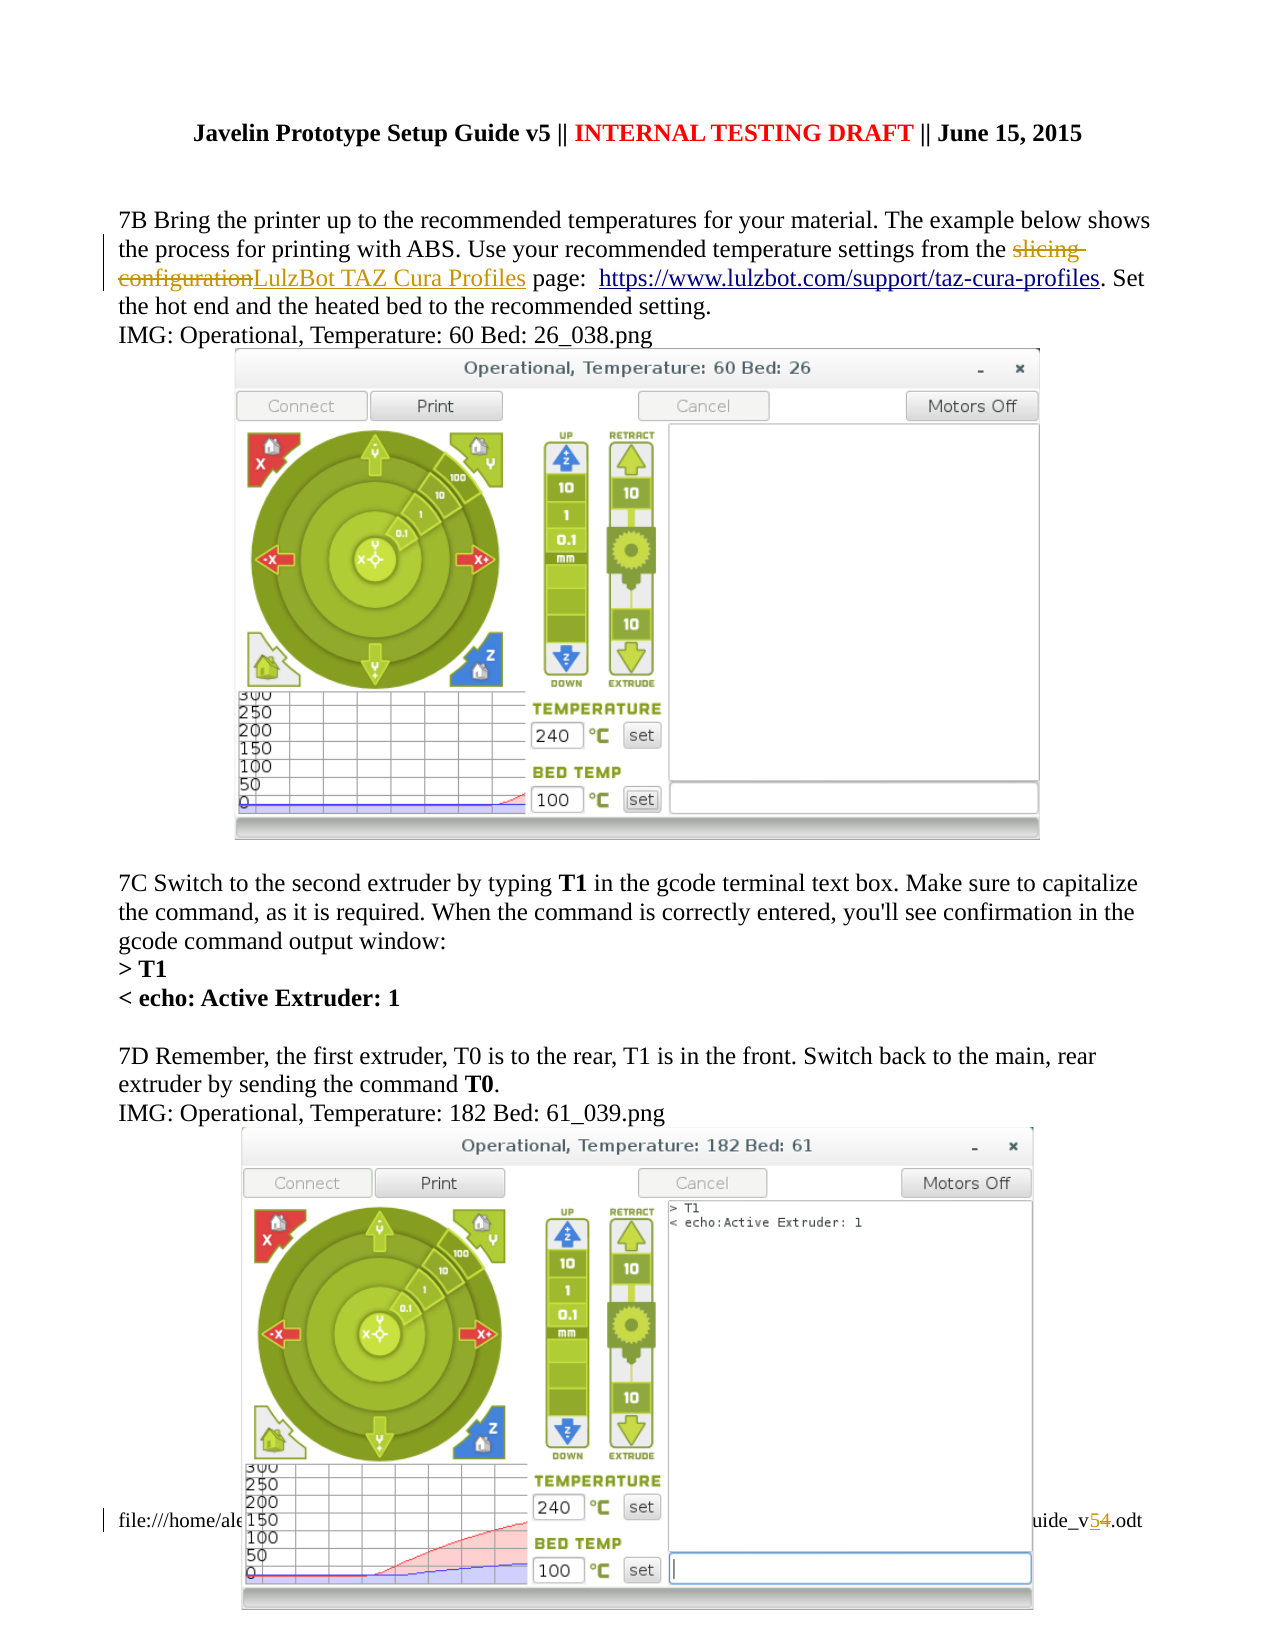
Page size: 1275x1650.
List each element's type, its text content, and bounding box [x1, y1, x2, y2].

picture [241, 1127, 1034, 1610]
text 7C Switch to the second extruder by typing T1 in the gcode terminal text box. Make sure to capitalize the command, as it is required. When the command is correctly entered, you'll see confirmation in the gcode command output window: [118, 868, 1157, 954]
text IMG: Operational, Temperature: 182 Bed: 61_039.png [118, 1098, 1157, 1127]
text 7D Remember, the first extruder, T0 is to the rear, T1 is in the front. Switch back to the main, rear extruder by sending the command T0. [118, 1041, 1157, 1098]
text < echo: Active Extruder: 1 [118, 983, 1157, 1012]
text IMG: Operational, Temperature: 60 Bed: 26_038.png [118, 320, 1157, 349]
text 7B Bring the printer up to the recommended temperatures for your material. The example below shows the process for printing with ABS. Use your recommended temperature settings from the LulzBot TAZ Cura Profiles page: https://www.lulzbot.com/support/taz-cura-profiles. Set the hot end and the heated bed to the recommended setting. [118, 205, 1157, 320]
text > T1 [118, 954, 1157, 983]
picture [234, 348, 1040, 840]
